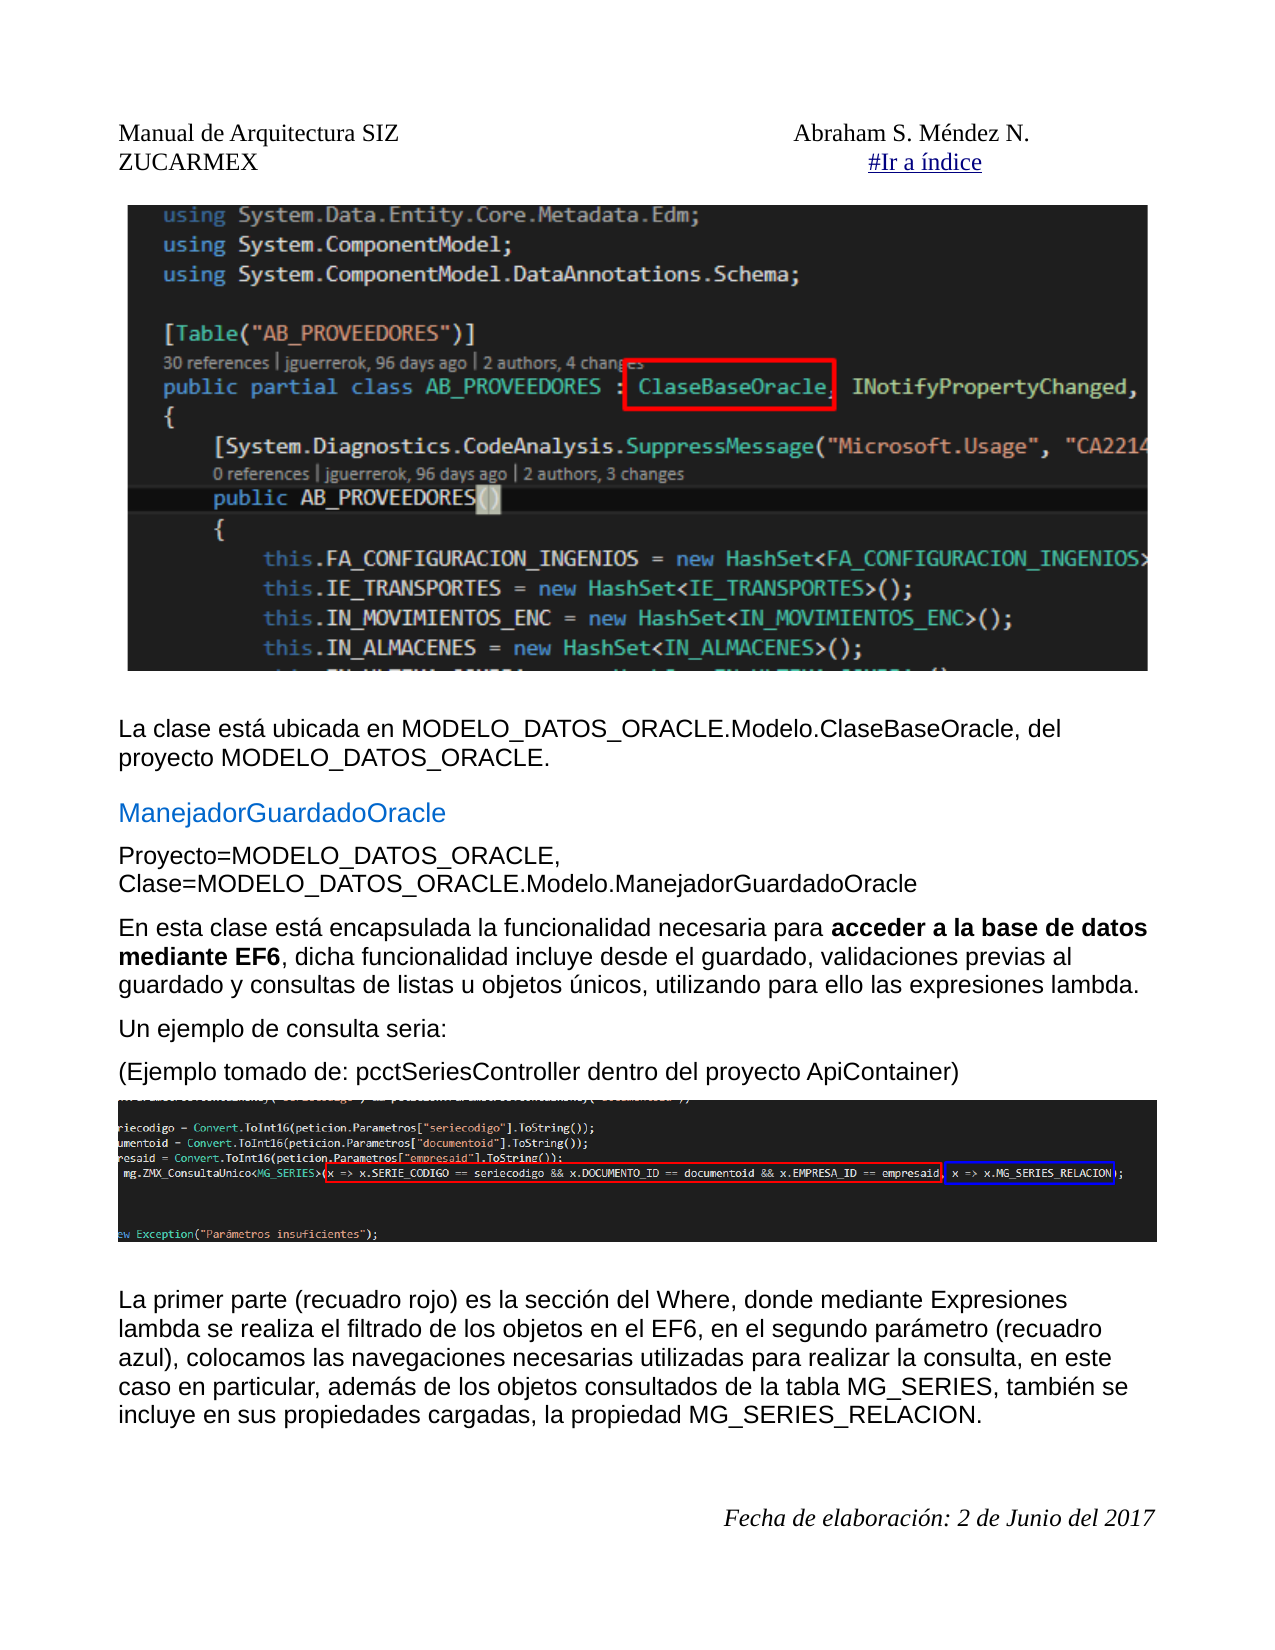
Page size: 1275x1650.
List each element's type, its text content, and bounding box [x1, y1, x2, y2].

text ManejadorGuardadoOracle [118, 797, 1157, 828]
text (Ejemplo tomado de: pcctSeriesController dentro del proyecto ApiContainer) [118, 1057, 1157, 1086]
picture [127, 205, 1148, 671]
text En esta clase está encapsulada la funcionalidad necesaria para acceder a la base de datos mediante EF6, dicha funcionalidad incluye desde el guardado, validaciones previas al guardado y consultas de listas u objetos únicos, utilizando para ello las expresiones lambda. [118, 913, 1157, 999]
text La clase está ubicada en MODELO_DATOS_ORACLE.Modelo.ClaseBaseOracle, del proyecto MODELO_DATOS_ORACLE. [118, 714, 1157, 772]
text La primer parte (recuadro rojo) es la sección del Where, donde mediante Expresiones lambda se realiza el filtrado de los objetos en el EF6, en el segundo parámetro (recuadro azul), colocamos las navegaciones necesarias utilizadas para realizar la consulta, en este caso en particular, además de los objetos consultados de la tabla MG_SERIES, también se incluye en sus propiedades cargadas, la propiedad MG_SERIES_RELACION. [118, 1285, 1157, 1429]
text Proyecto=MODELO_DATOS_ORACLE, Clase=MODELO_DATOS_ORACLE.Modelo.ManejadorGuardadoOracle [118, 841, 1157, 898]
picture [118, 1100, 1157, 1242]
text Un ejemplo de consulta seria: [118, 1014, 1157, 1042]
